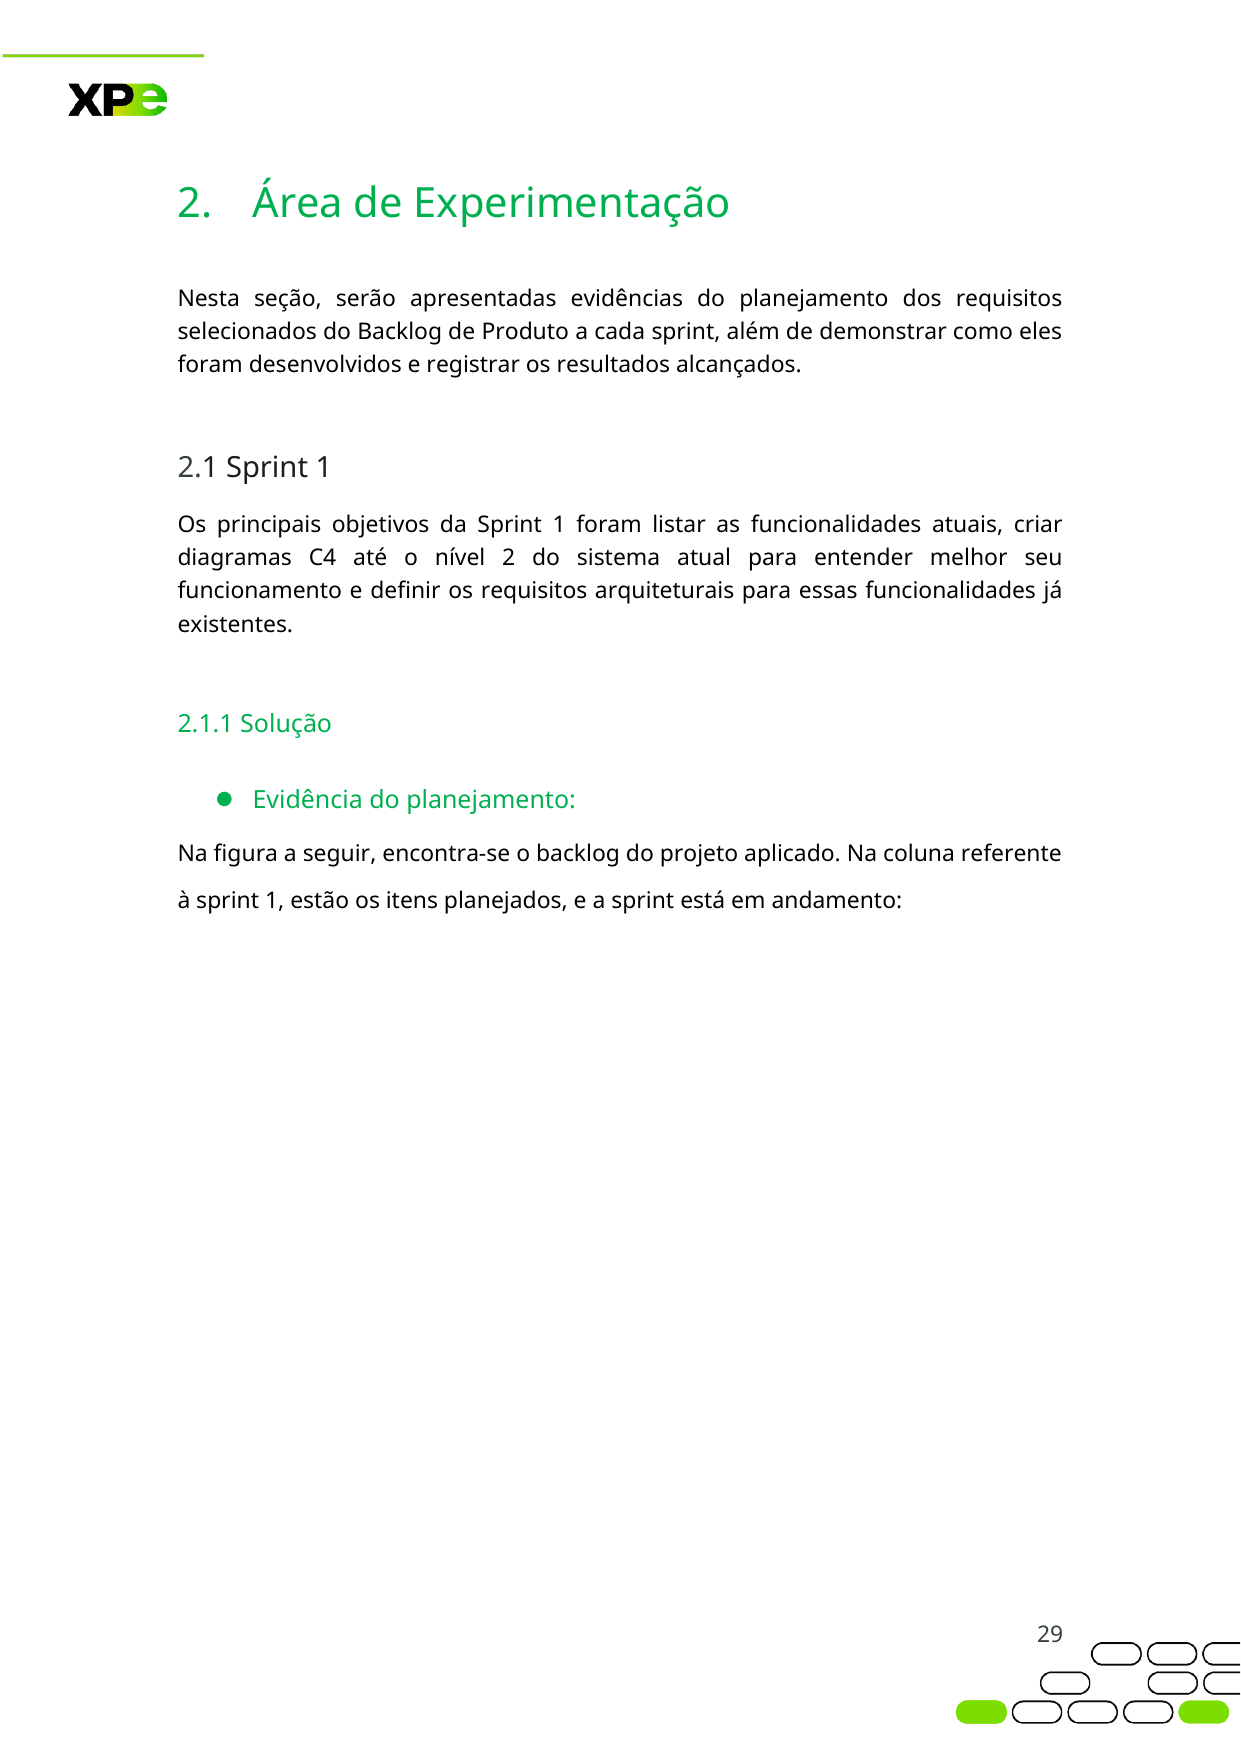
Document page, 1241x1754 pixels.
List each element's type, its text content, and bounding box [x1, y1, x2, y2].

subtitle 2.1.1 Solução [177, 706, 1063, 739]
picture [2, 51, 205, 148]
subtitle 2. Área de Experimentação [177, 173, 1063, 229]
text Nesta seção, serão apresentadas evidências do planejamento dos requisitos selecionados do Backlog de Produto a cada sprint, além de demonstrar como eles foram desenvolvidos e registrar os resultados alcançados. [177, 279, 1063, 379]
picture [955, 1642, 1241, 1724]
subtitle Evidência do planejamento: [215, 782, 1063, 816]
subtitle 2.1 Sprint 1 [177, 446, 1063, 486]
text Os principais objetivos da Sprint 1 foram listar as funcionalidades atuais, criar diagramas C4 até o nível 2 do sistema atual para entender melhor seu funcionamento e definir os requisitos arquiteturais para essas funcionalidades já existentes. [177, 506, 1063, 639]
text Na figura a seguir, encontra-se o backlog do projeto aplicado. Na coluna referente à sprint 1, estão os itens planejados, e a sprint está em andamento: [177, 837, 1063, 915]
